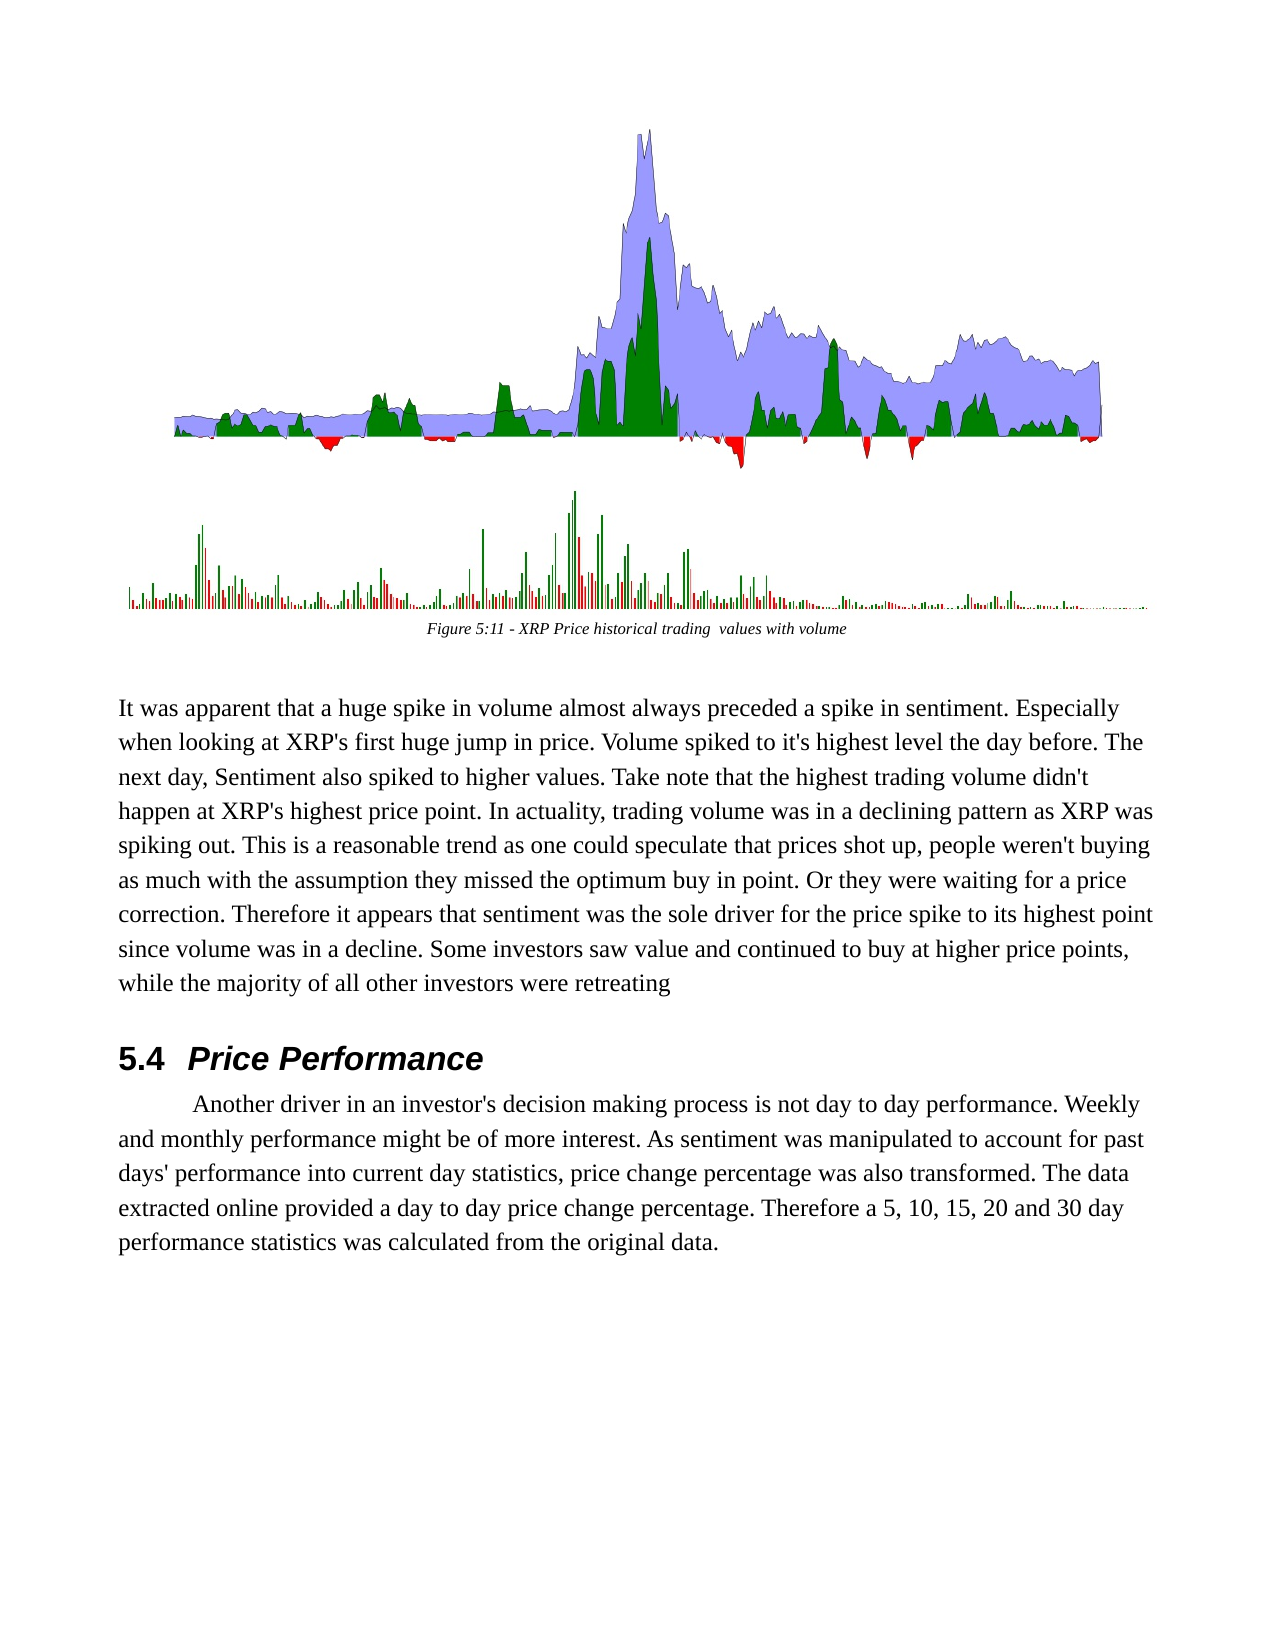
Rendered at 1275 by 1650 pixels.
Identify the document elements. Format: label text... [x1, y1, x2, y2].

text Figure 5:11 - XRP Price historical trading values with volume [118, 619, 1157, 638]
picture [118, 102, 1157, 619]
text Another driver in an investor's decision making process is not day to day performance. Weekly and monthly performance might be of more interest. As sentiment was manipulated to account for past days' performance into current day statistics, price change percentage was also transformed. The data extracted online provided a day to day price change percentage. Therefore a 5, 10, 15, 20 and 30 day performance statistics was calculated from the original data. [118, 1089, 1157, 1256]
text It was apparent that a huge spike in volume almost always preceded a spike in sentiment. Especially when looking at XRP's first huge jump in price. Volume spiked to it's highest level the day before. The next day, Sentiment also spiked to higher values. Take note that the highest trading volume didn't happen at XRP's highest price point. In actuality, trading volume was in a declining pattern as XRP was spiking out. This is a reasonable trend as one could speculate that prices shot up, people weren't buying as much with the assumption they missed the optimum buy in point. Or they were waiting for a price correction. Therefore it appears that sentiment was the sole driver for the price spike to its highest point since volume was in a decline. Some investors saw value and continued to buy at higher price points, while the majority of all other investors were retreating [118, 693, 1157, 997]
subtitle Price Performance [118, 1038, 1157, 1077]
